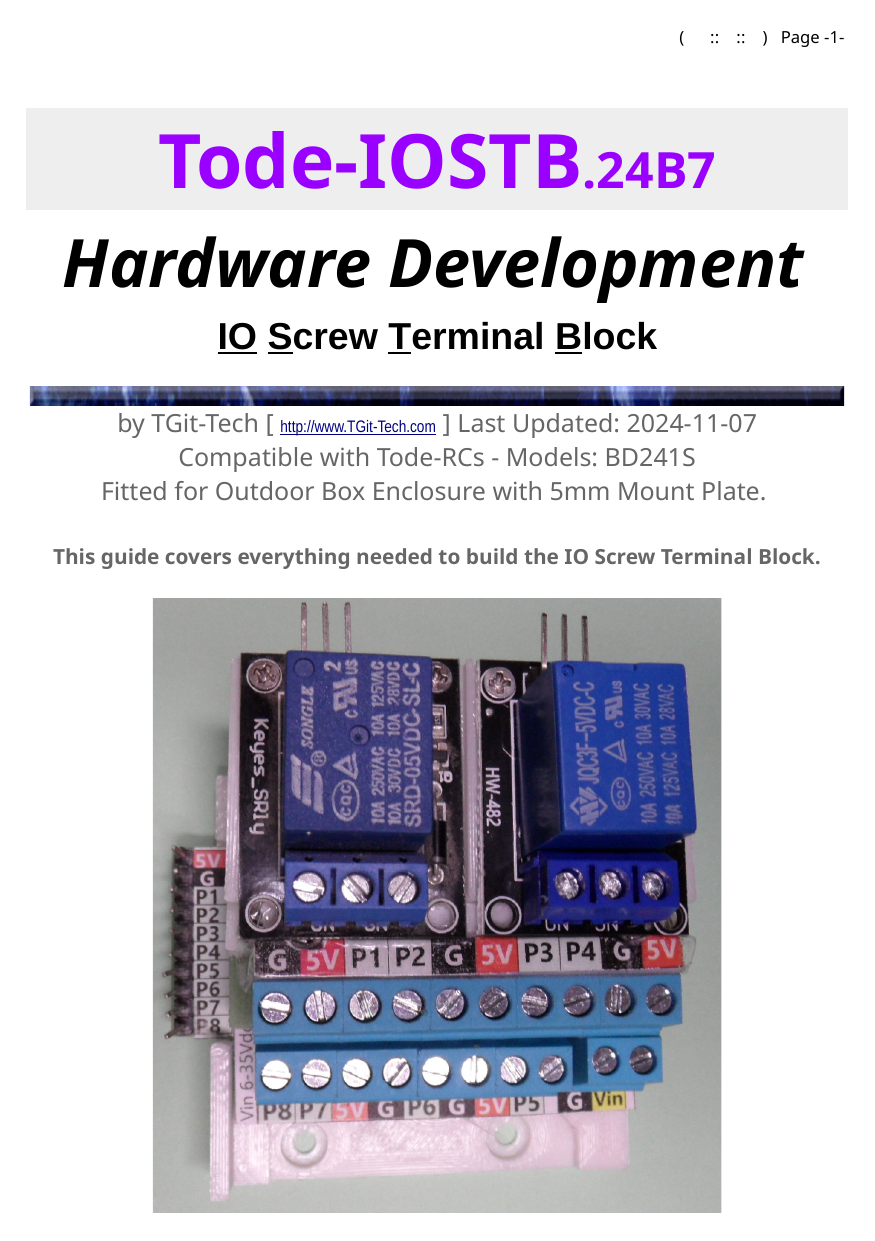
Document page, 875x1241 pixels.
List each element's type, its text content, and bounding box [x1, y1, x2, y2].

subtitle Hardware Development [26, 216, 848, 307]
text by TGit-Tech [ http://www.TGit-Tech.com ] Last Updated: 2024-11-07 [26, 386, 848, 440]
text Compatible with Tode-RCs - Models: BD241S [26, 440, 848, 474]
title IO Screw Terminal Block [26, 314, 848, 358]
text Fitted for Outdoor Box Enclosure with 5mm Mount Plate. [26, 474, 848, 508]
title Tode-IOSTB.24B7 [26, 108, 848, 210]
picture [29, 386, 845, 406]
text This guide covers everything needed to build the IO Screw Terminal Block. [26, 542, 848, 571]
